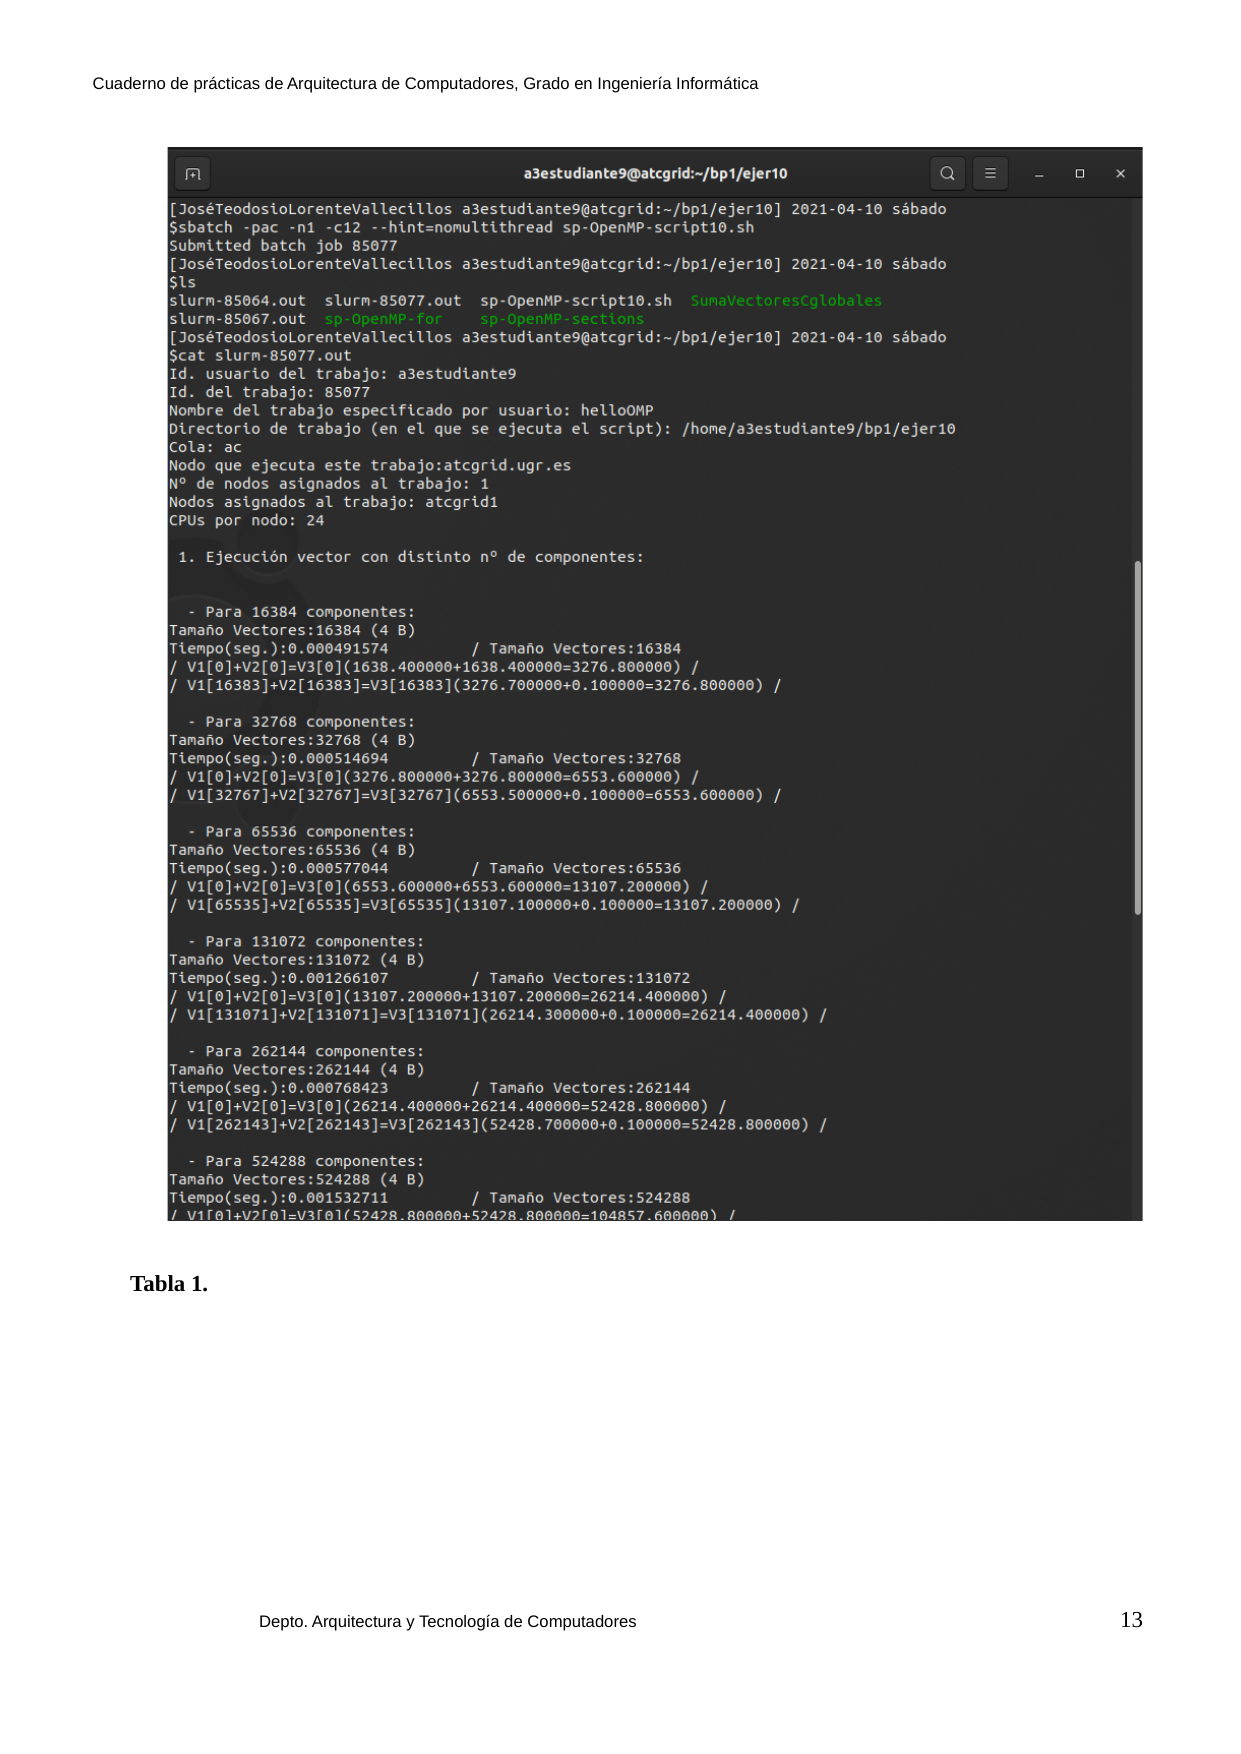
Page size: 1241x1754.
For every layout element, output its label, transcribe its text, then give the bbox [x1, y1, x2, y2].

picture [167, 147, 1143, 1221]
text Tabla 1. [130, 1269, 1143, 1296]
